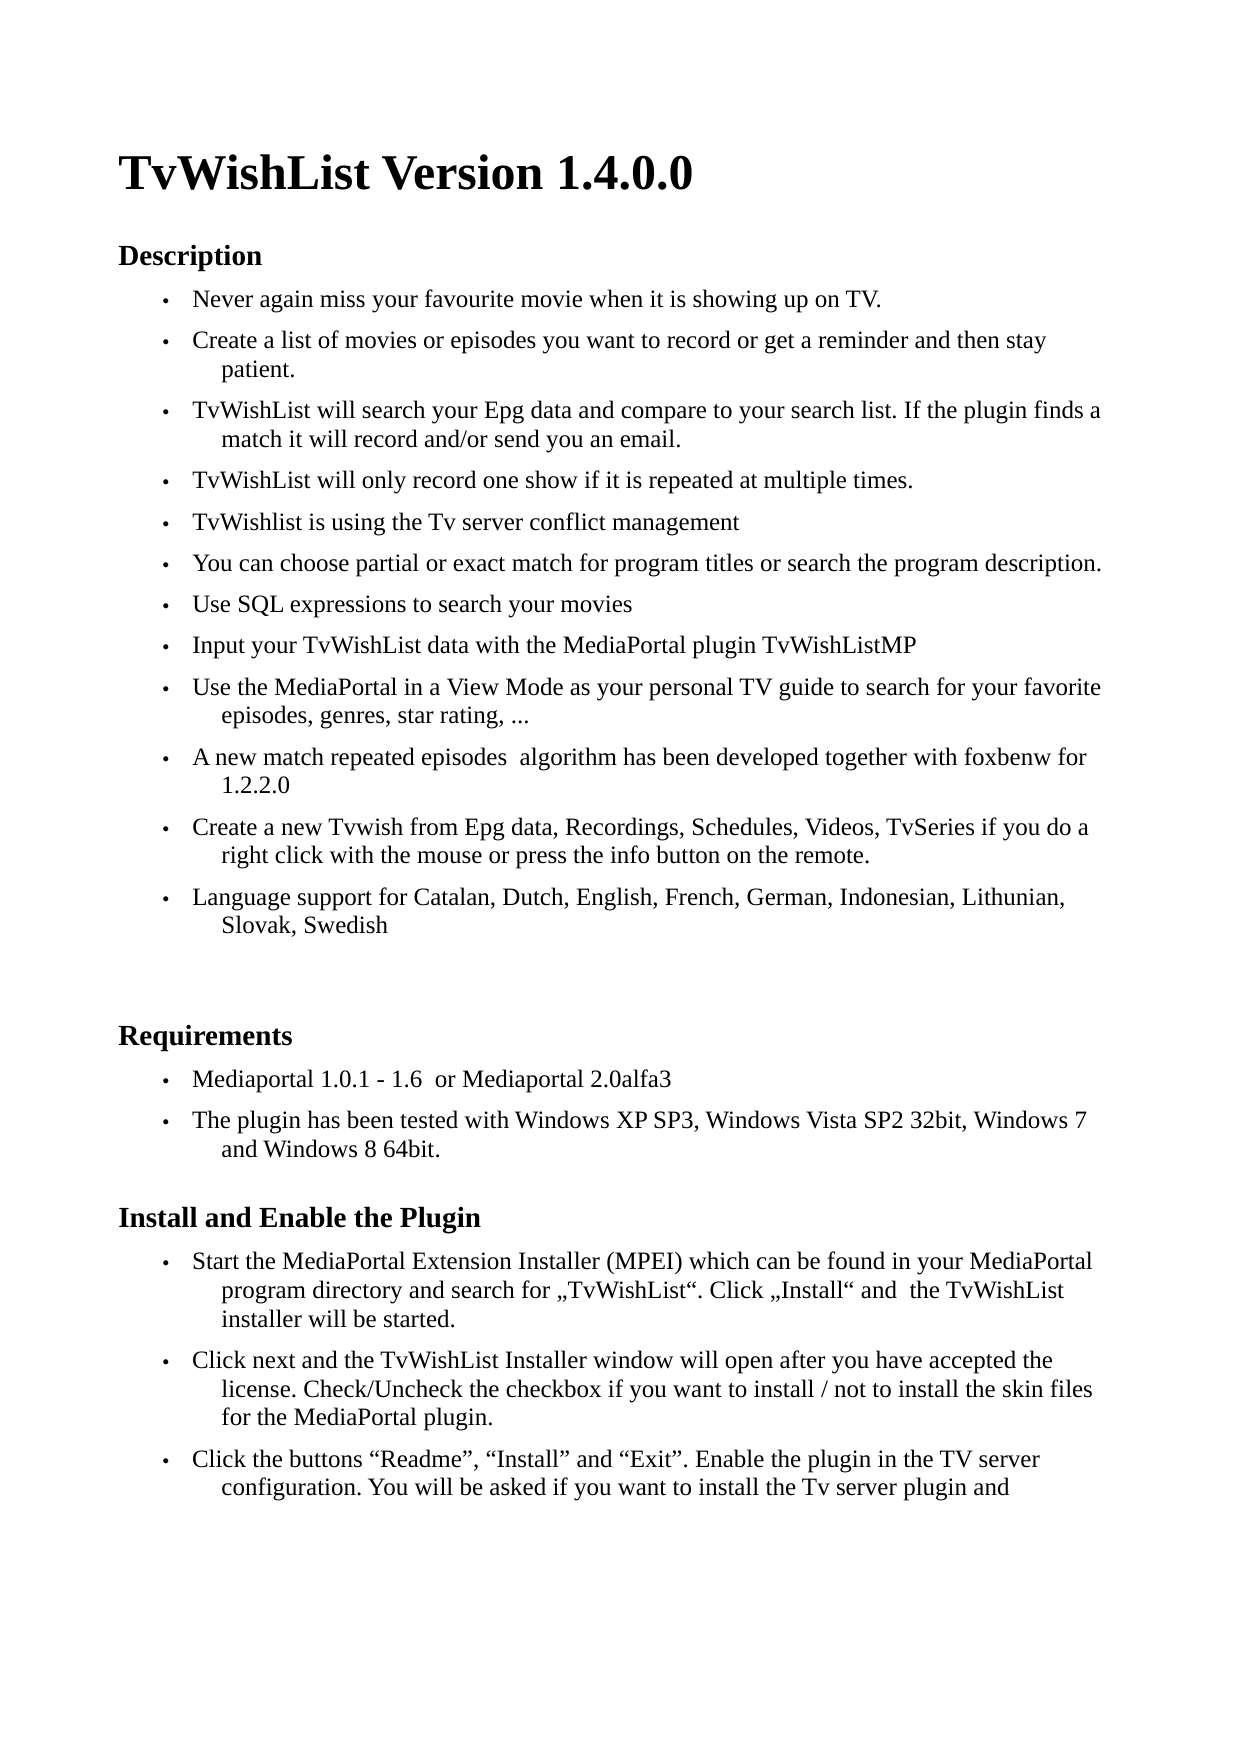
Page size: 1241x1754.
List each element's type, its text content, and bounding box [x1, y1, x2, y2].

list Click next and the TvWishList Installer window will open after you have accepted the license. Check/Uncheck the checkbox if you want to install / not to install the skin files for the MediaPortal plugin. [162, 1345, 1122, 1431]
list Input your TvWishList data with the MediaPortal plugin TvWishListMP [162, 630, 1122, 659]
list The plugin has been tested with Windows XP SP3, Windows Vista SP2 32bit, Windows 7 and Windows 8 64bit. [162, 1105, 1122, 1163]
text TvWishList Version 1.4.0.0 [118, 143, 1122, 201]
list TvWishlist is using the Tv server conflict management [162, 507, 1122, 535]
list Create a new Tvwish from Epg data, Recordings, Schedules, Videos, TvSeries if you do a right click with the mouse or press the info button on the remote. [162, 812, 1122, 869]
list TvWishList will search your Epg data and compare to your search list. If the plugin finds a match it will record and/or send you an email. [162, 395, 1122, 453]
list TvWishList will only record one show if it is repeated at multiple times. [162, 465, 1122, 494]
text Install and Enable the Plugin [118, 1200, 1122, 1234]
list Use SQL expressions to search your movies [162, 589, 1122, 618]
text Requirements [118, 1018, 1122, 1051]
list Use the MediaPortal in a View Mode as your personal TV guide to search for your favorite episodes, genres, star rating, ... [162, 672, 1122, 729]
list Never again miss your favourite movie when it is showing up on TV. [162, 284, 1122, 313]
text Description [118, 238, 1122, 272]
list Language support for Catalan, Dutch, English, French, German, Indonesian, Lithunian, Slovak, Swedish [162, 882, 1122, 939]
list Start the MediaPortal Extension Installer (MPEI) which can be found in your MediaPortal program directory and search for „TvWishList“. Click „Install“ and the TvWishList installer will be started. [162, 1246, 1122, 1332]
list Mediaportal 1.0.1 - 1.6 or Mediaportal 2.0alfa3 [162, 1064, 1122, 1093]
list A new match repeated episodes algorithm has been developed together with foxbenw for 1.2.2.0 [162, 742, 1122, 799]
list Create a list of movies or episodes you want to record or get a reminder and then stay patient. [162, 325, 1122, 383]
list Click the buttons “Readme”, “Install” and “Exit”. Enable the plugin in the TV server configuration. You will be asked if you want to install the Tv server plugin and [162, 1444, 1122, 1501]
list You can choose partial or exact match for program titles or search the program description. [162, 548, 1122, 577]
